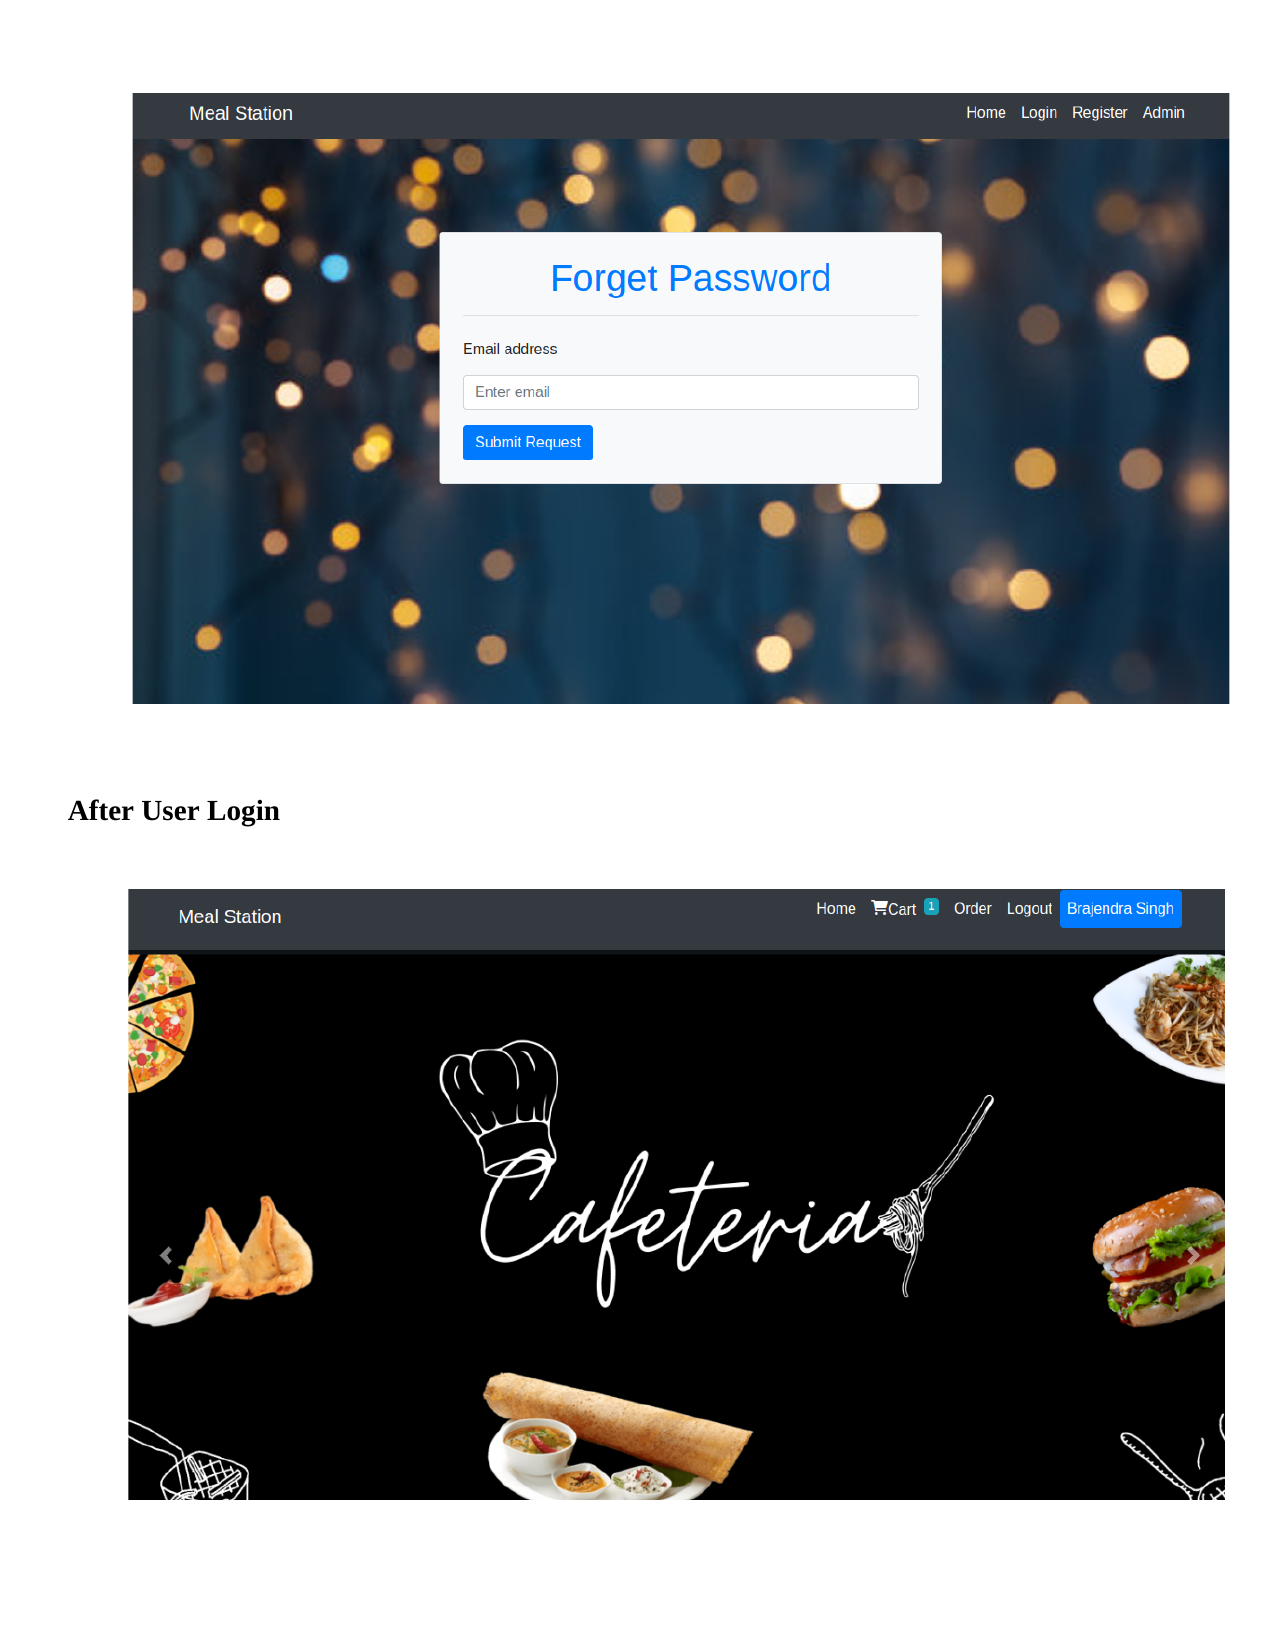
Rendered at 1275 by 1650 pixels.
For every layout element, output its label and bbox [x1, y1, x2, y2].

picture [132, 93, 1230, 704]
picture [128, 889, 1225, 1500]
